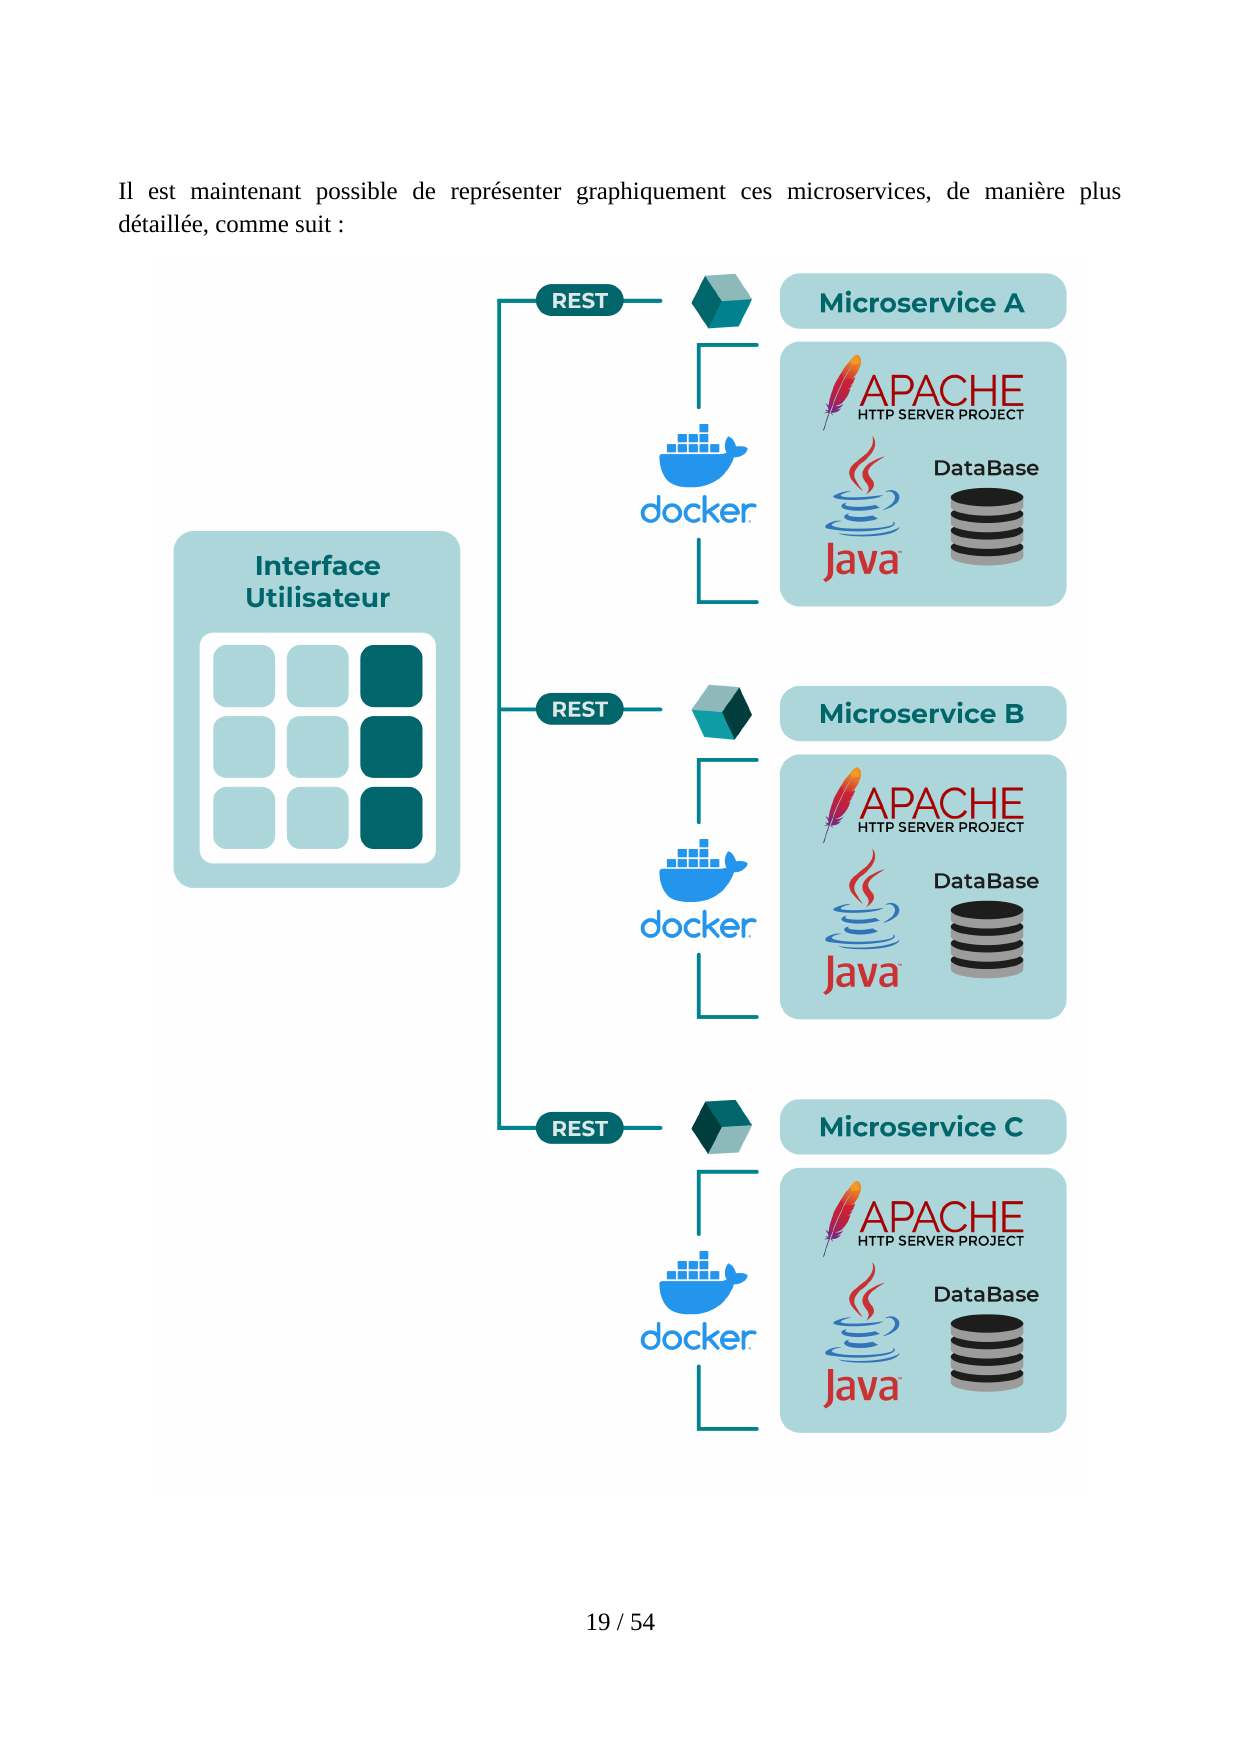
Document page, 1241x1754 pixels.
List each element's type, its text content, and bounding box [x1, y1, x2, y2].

text Il est maintenant possible de représenter graphiquement ces microservices, de manière plus détaillée, comme suit : [118, 176, 1122, 238]
picture [155, 257, 1085, 1496]
